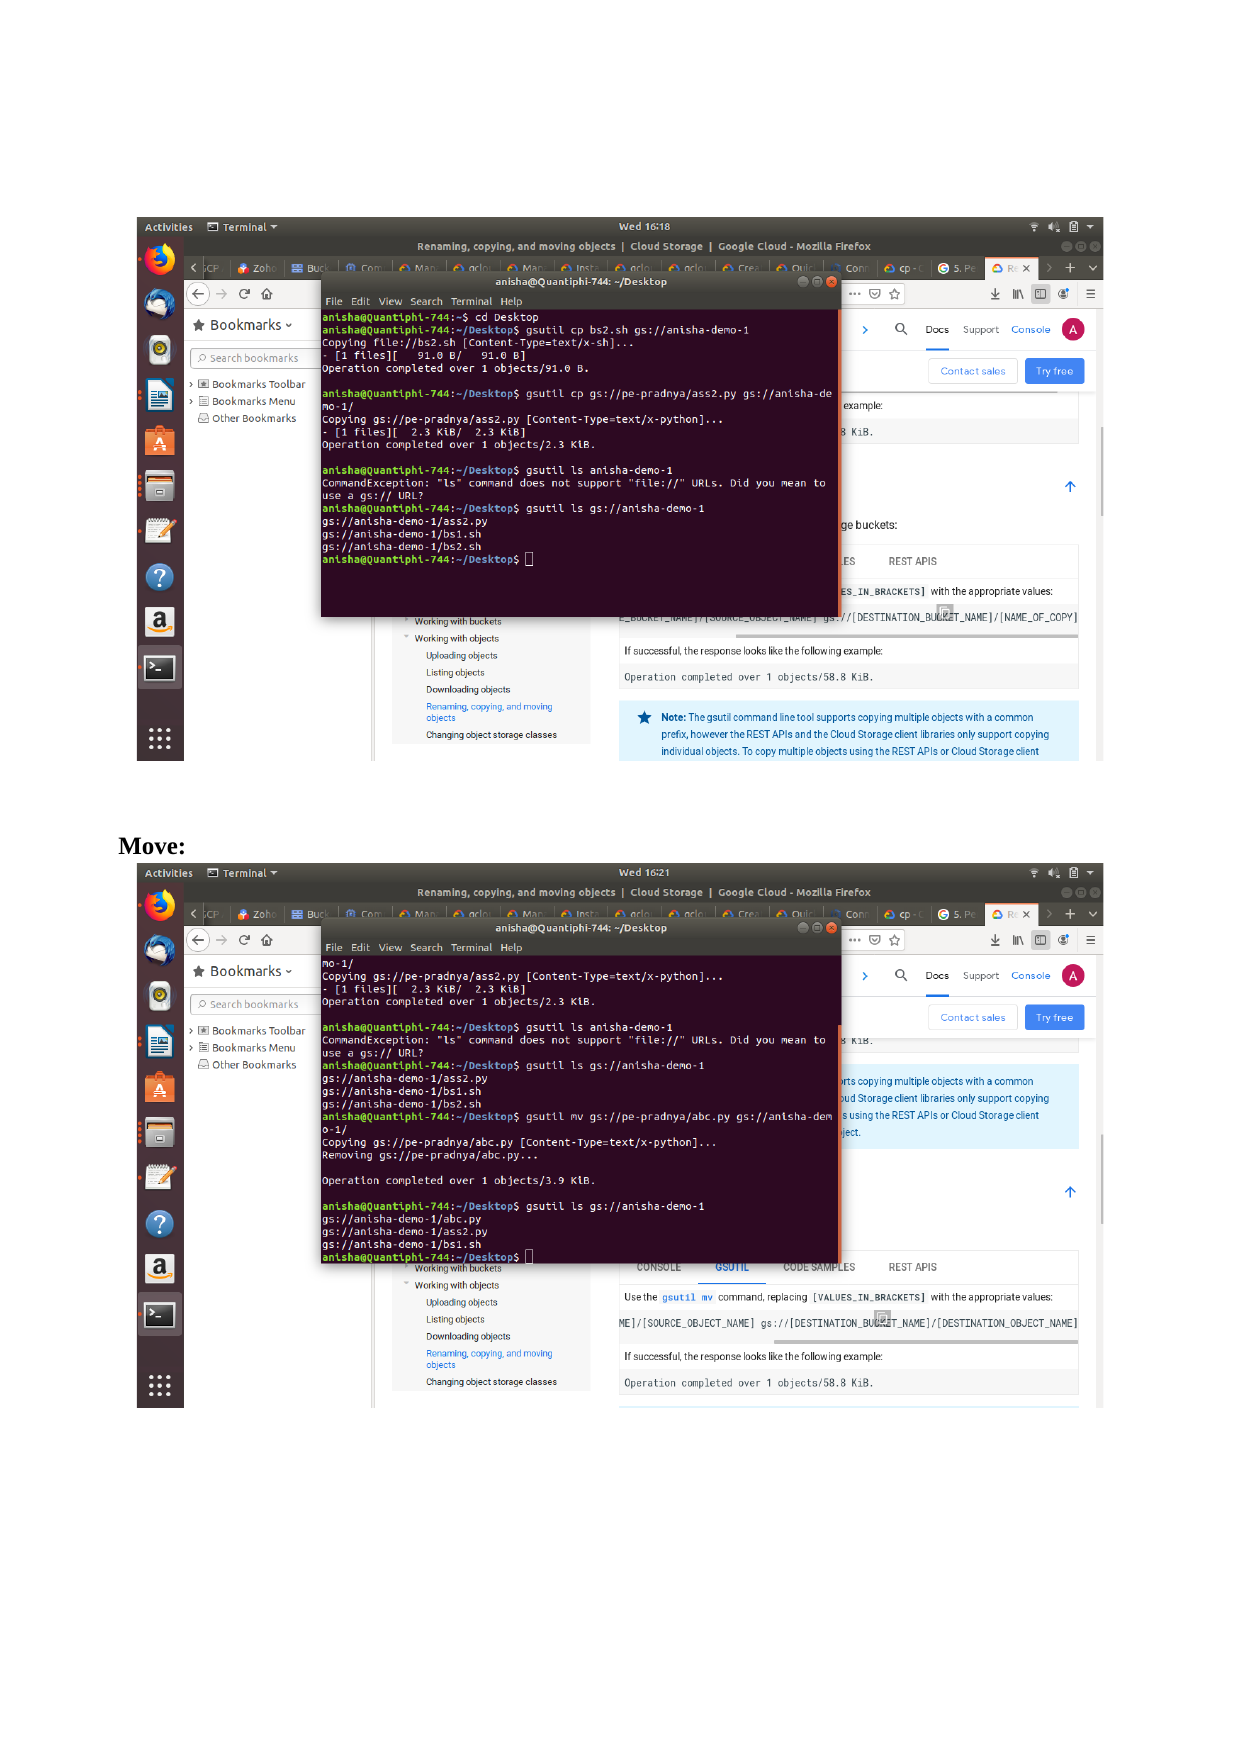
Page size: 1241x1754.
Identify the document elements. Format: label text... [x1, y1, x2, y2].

text Move: [118, 831, 1122, 859]
picture [136, 863, 1104, 1408]
picture [136, 217, 1104, 761]
